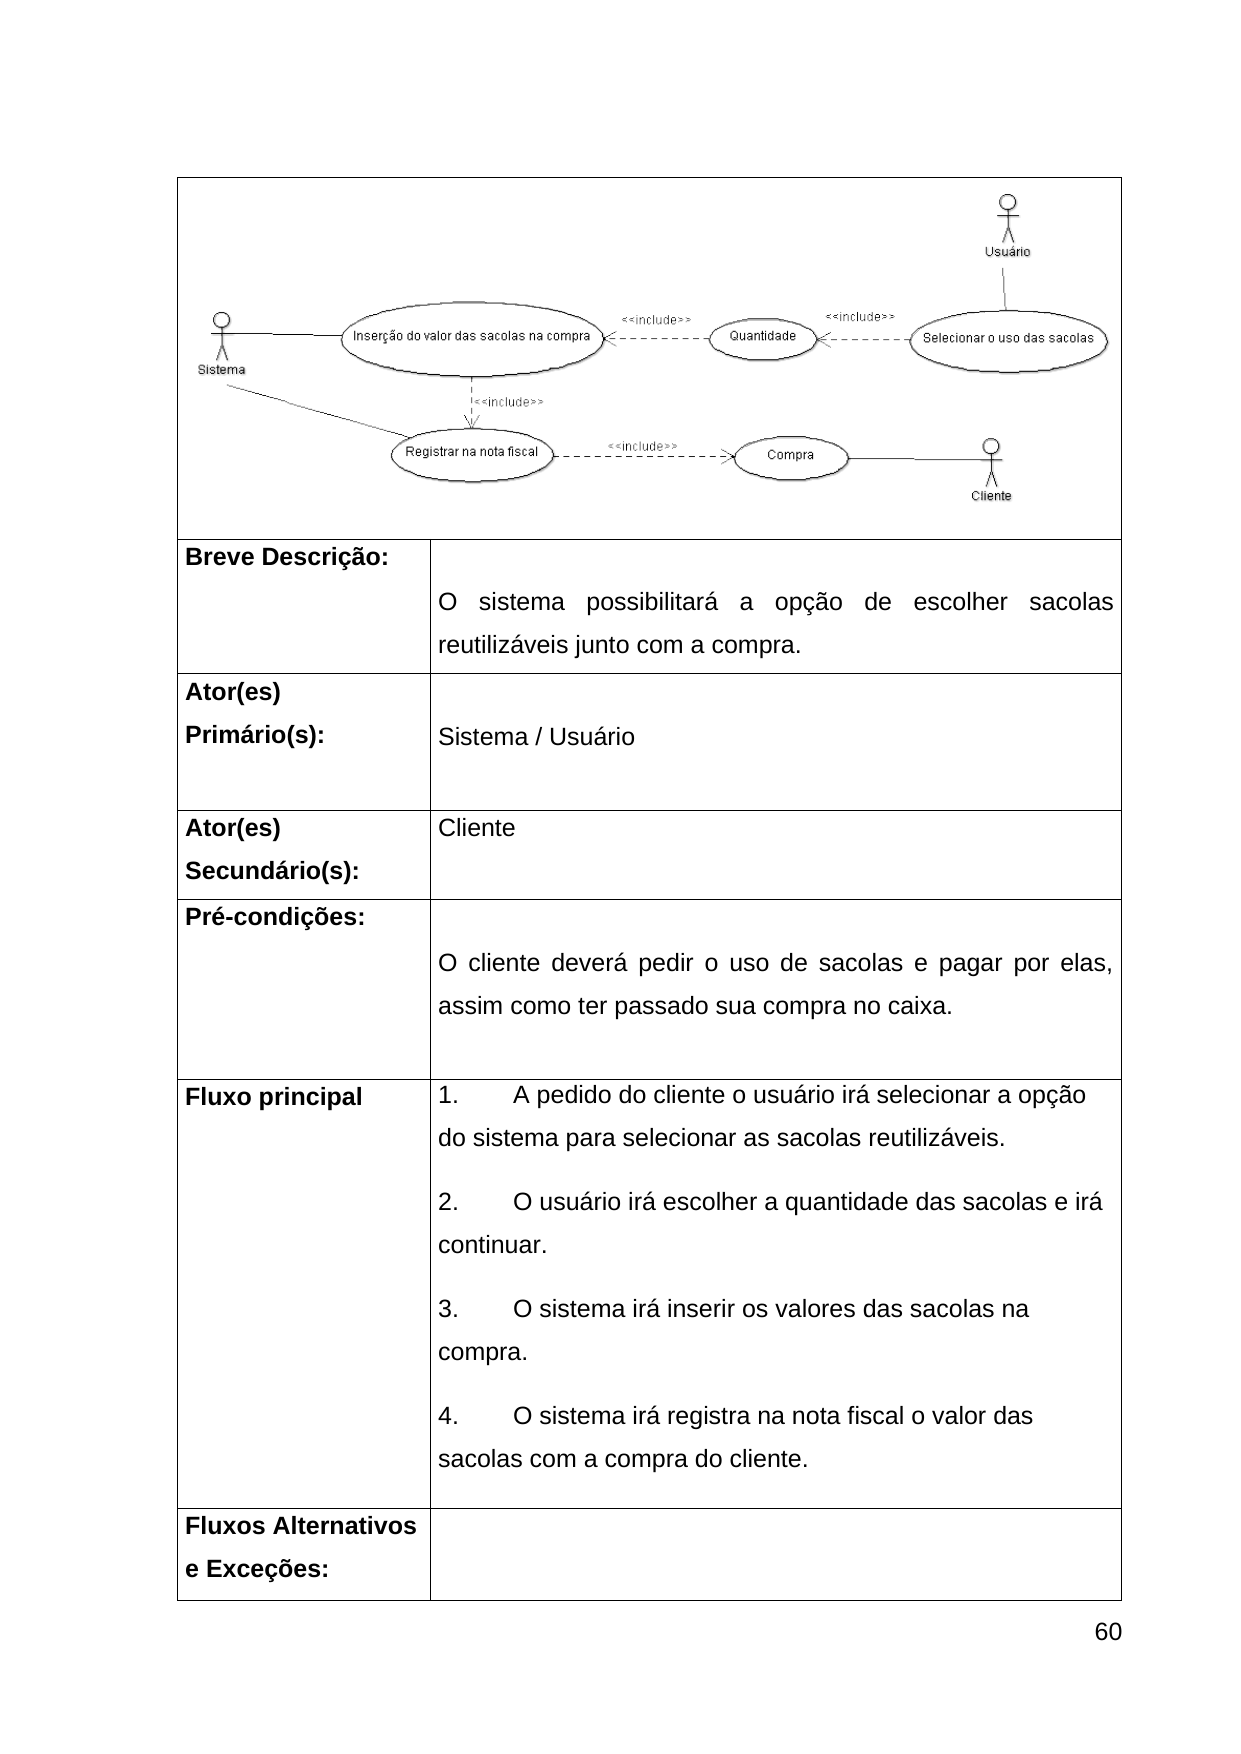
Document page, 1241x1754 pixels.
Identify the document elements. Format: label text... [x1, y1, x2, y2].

table_cell Pré-condições: [178, 900, 430, 1079]
table_cell Sistema / Usuário [431, 674, 1121, 810]
table_cell A pedido do cliente o usuário irá selecionar a opção do sistema para selecionar as sacolas reutilizáveis. O usuário irá escolher a quantidade das sacolas e irá continuar. O sistema irá inserir os valores das sacolas na compra. O sistema irá registra na nota fiscal o valor das sacolas com a compra do cliente. [431, 1080, 1121, 1508]
table_cell Ator(es) Primário(s): [178, 674, 430, 810]
table_cell Cliente [431, 811, 1121, 899]
table_cell Fluxos Alternativos e Exceções: [178, 1509, 430, 1599]
picture [184, 180, 1122, 525]
table_cell Fluxo principal [178, 1080, 430, 1508]
table_cell O cliente deverá pedir o uso de sacolas e pagar por elas, assim como ter passado sua compra no caixa. [431, 900, 1121, 1079]
table_cell Breve Descrição: [178, 540, 430, 673]
table_cell [178, 178, 1121, 539]
table_cell Ator(es) Secundário(s): [178, 811, 430, 899]
table_cell [431, 1509, 1121, 1599]
table_cell O sistema possibilitará a opção de escolher sacolas reutilizáveis junto com a compra. [431, 540, 1121, 673]
